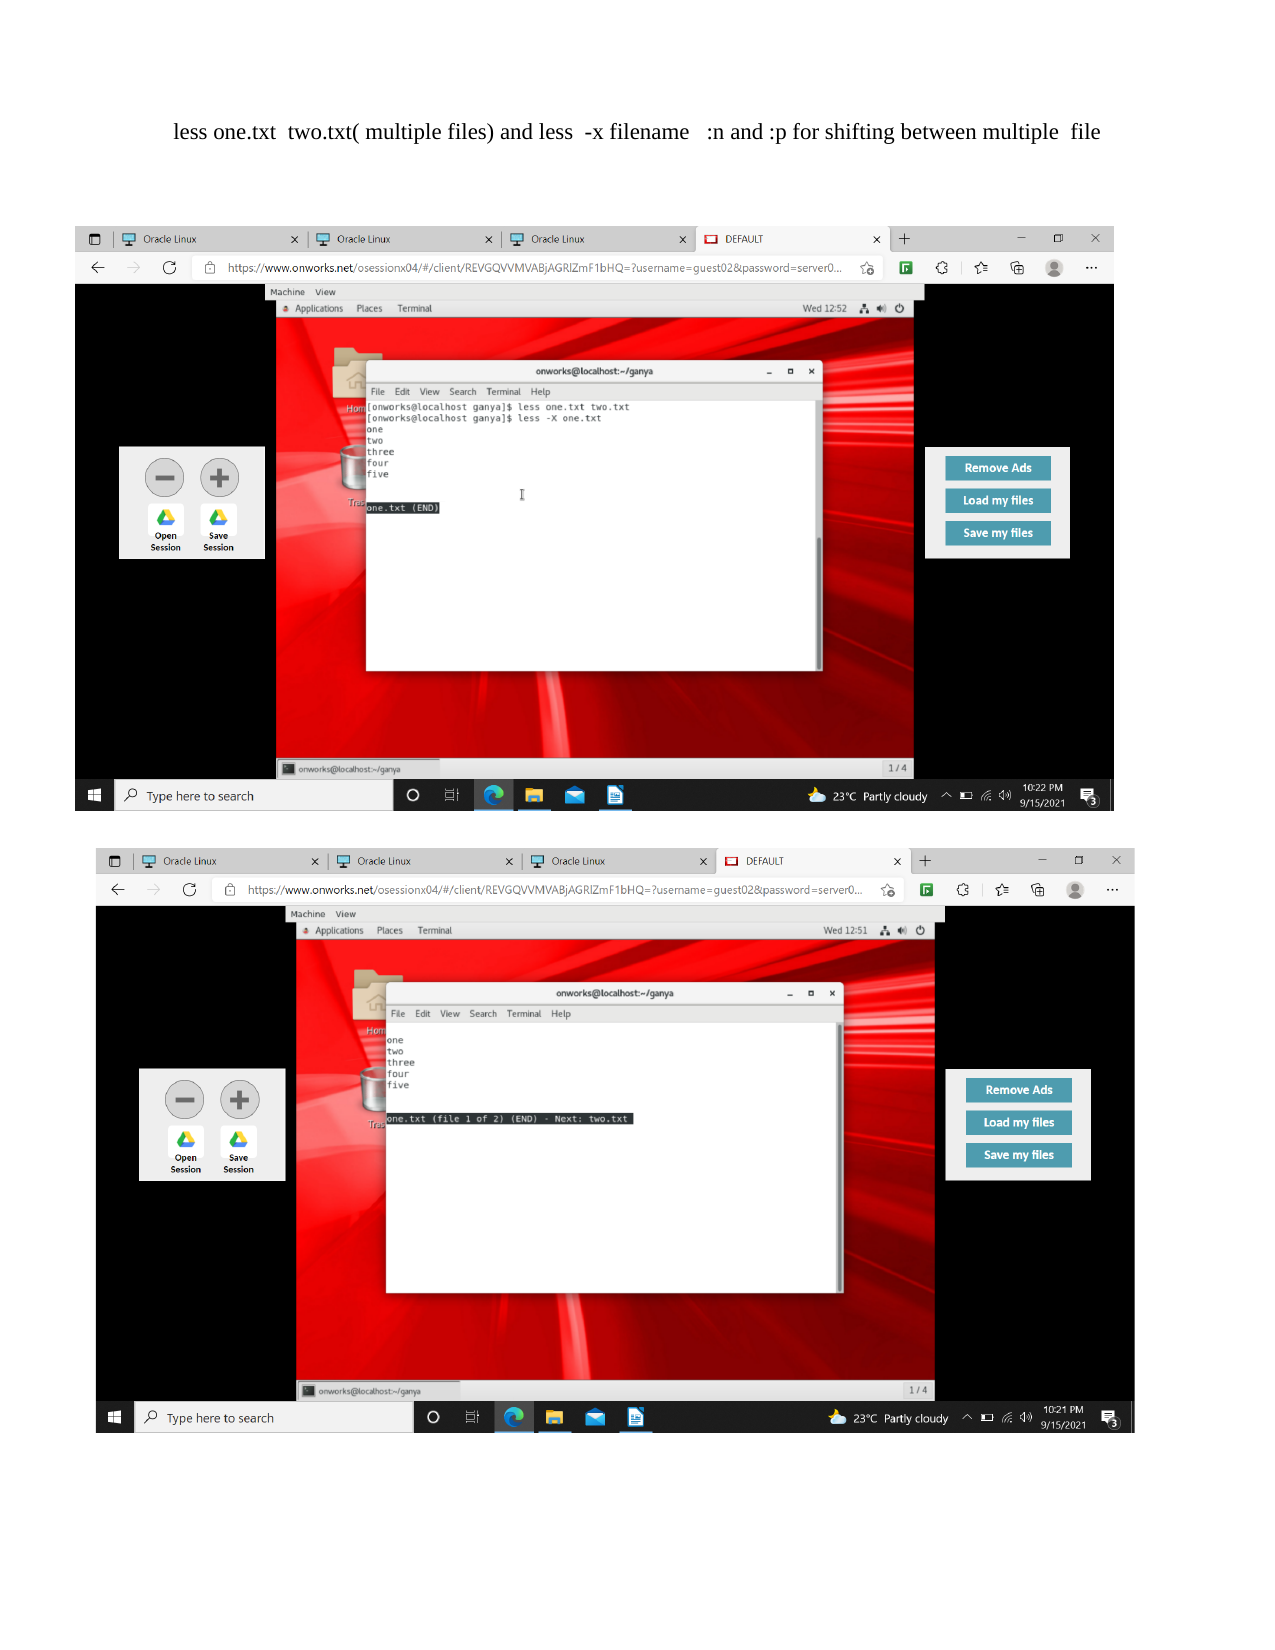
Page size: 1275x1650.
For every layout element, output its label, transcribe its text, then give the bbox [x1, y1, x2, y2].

text less one.txt two.txt( multiple files) and less -x filename :n and :p for shifting between multiple file [118, 118, 1157, 144]
